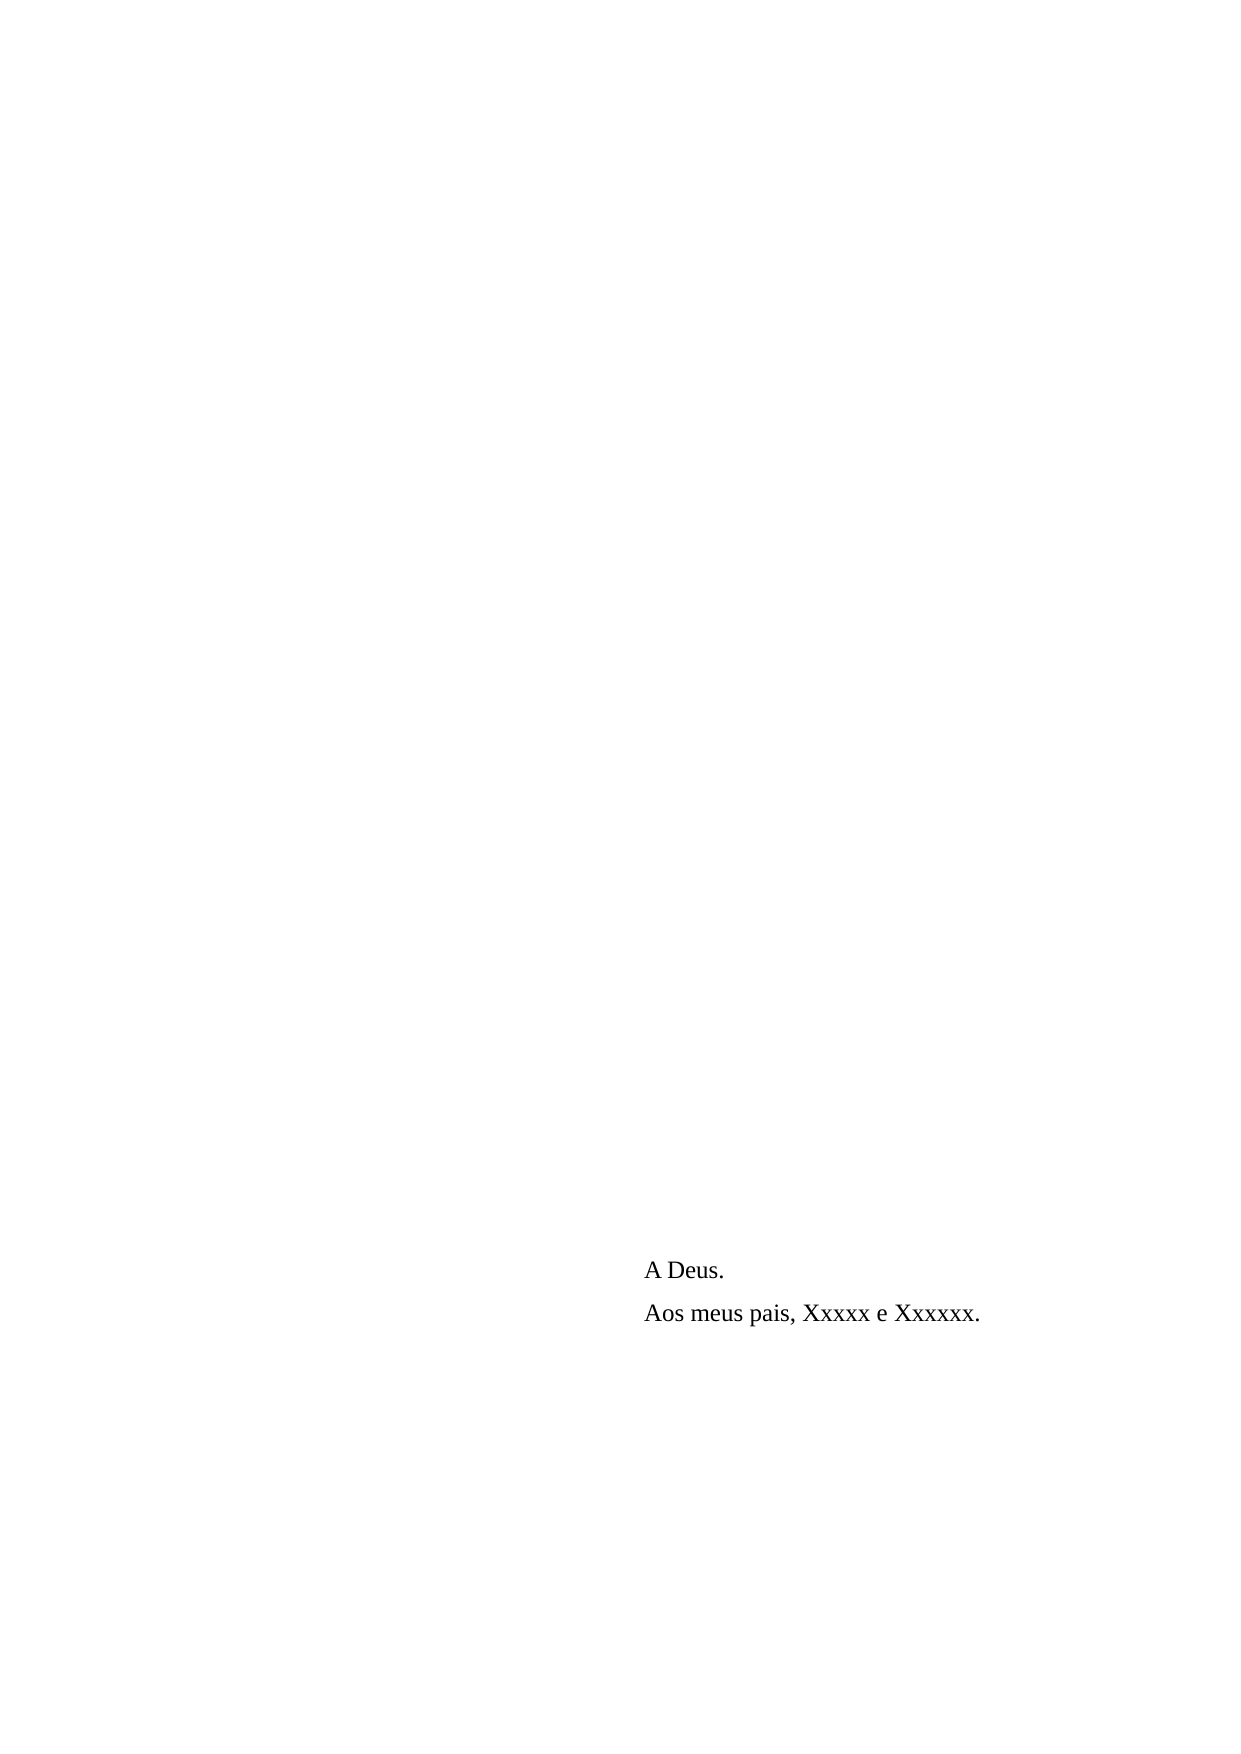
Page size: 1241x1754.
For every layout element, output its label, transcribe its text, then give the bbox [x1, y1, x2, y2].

text A Deus. [644, 1255, 1122, 1284]
text Aos meus pais, Xxxxx e Xxxxxx. [644, 1298, 1122, 1327]
